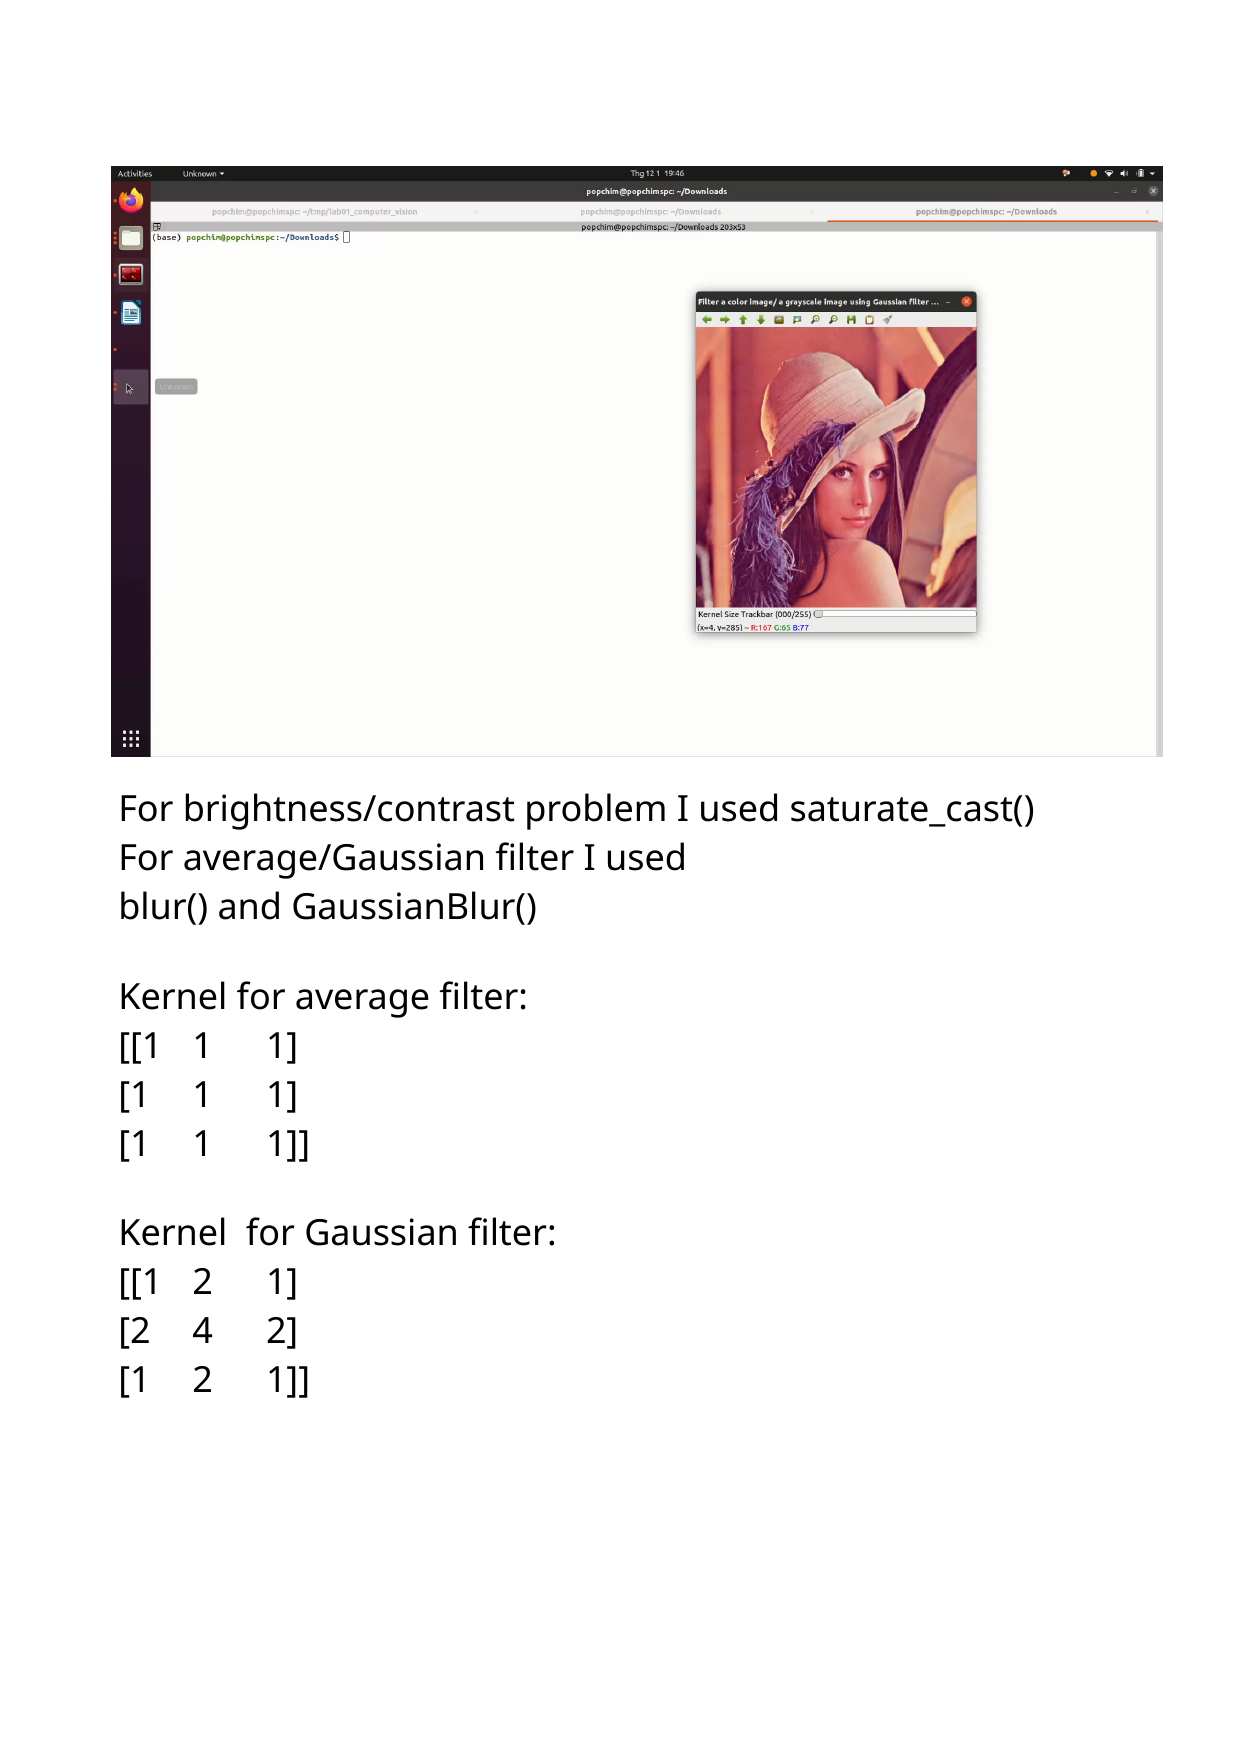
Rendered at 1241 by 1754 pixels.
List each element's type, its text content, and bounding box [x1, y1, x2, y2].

text Kernel for average filter: [118, 971, 1122, 1019]
text [1 2 1]] [118, 1354, 1122, 1403]
text For average/Gaussian filter I used [118, 832, 1122, 881]
text [[1 1 1] [118, 1019, 1122, 1068]
text For brightness/contrast problem I used saturate_cast() [118, 783, 1122, 832]
text [1 1 1] [118, 1068, 1122, 1117]
text [1 1 1]] [118, 1117, 1122, 1166]
text Kernel for Gaussian filter: [118, 1207, 1122, 1256]
text [2 4 2] [118, 1305, 1122, 1354]
text blur() and GaussianBlur() [118, 881, 1122, 930]
text [[1 2 1] [118, 1256, 1122, 1305]
